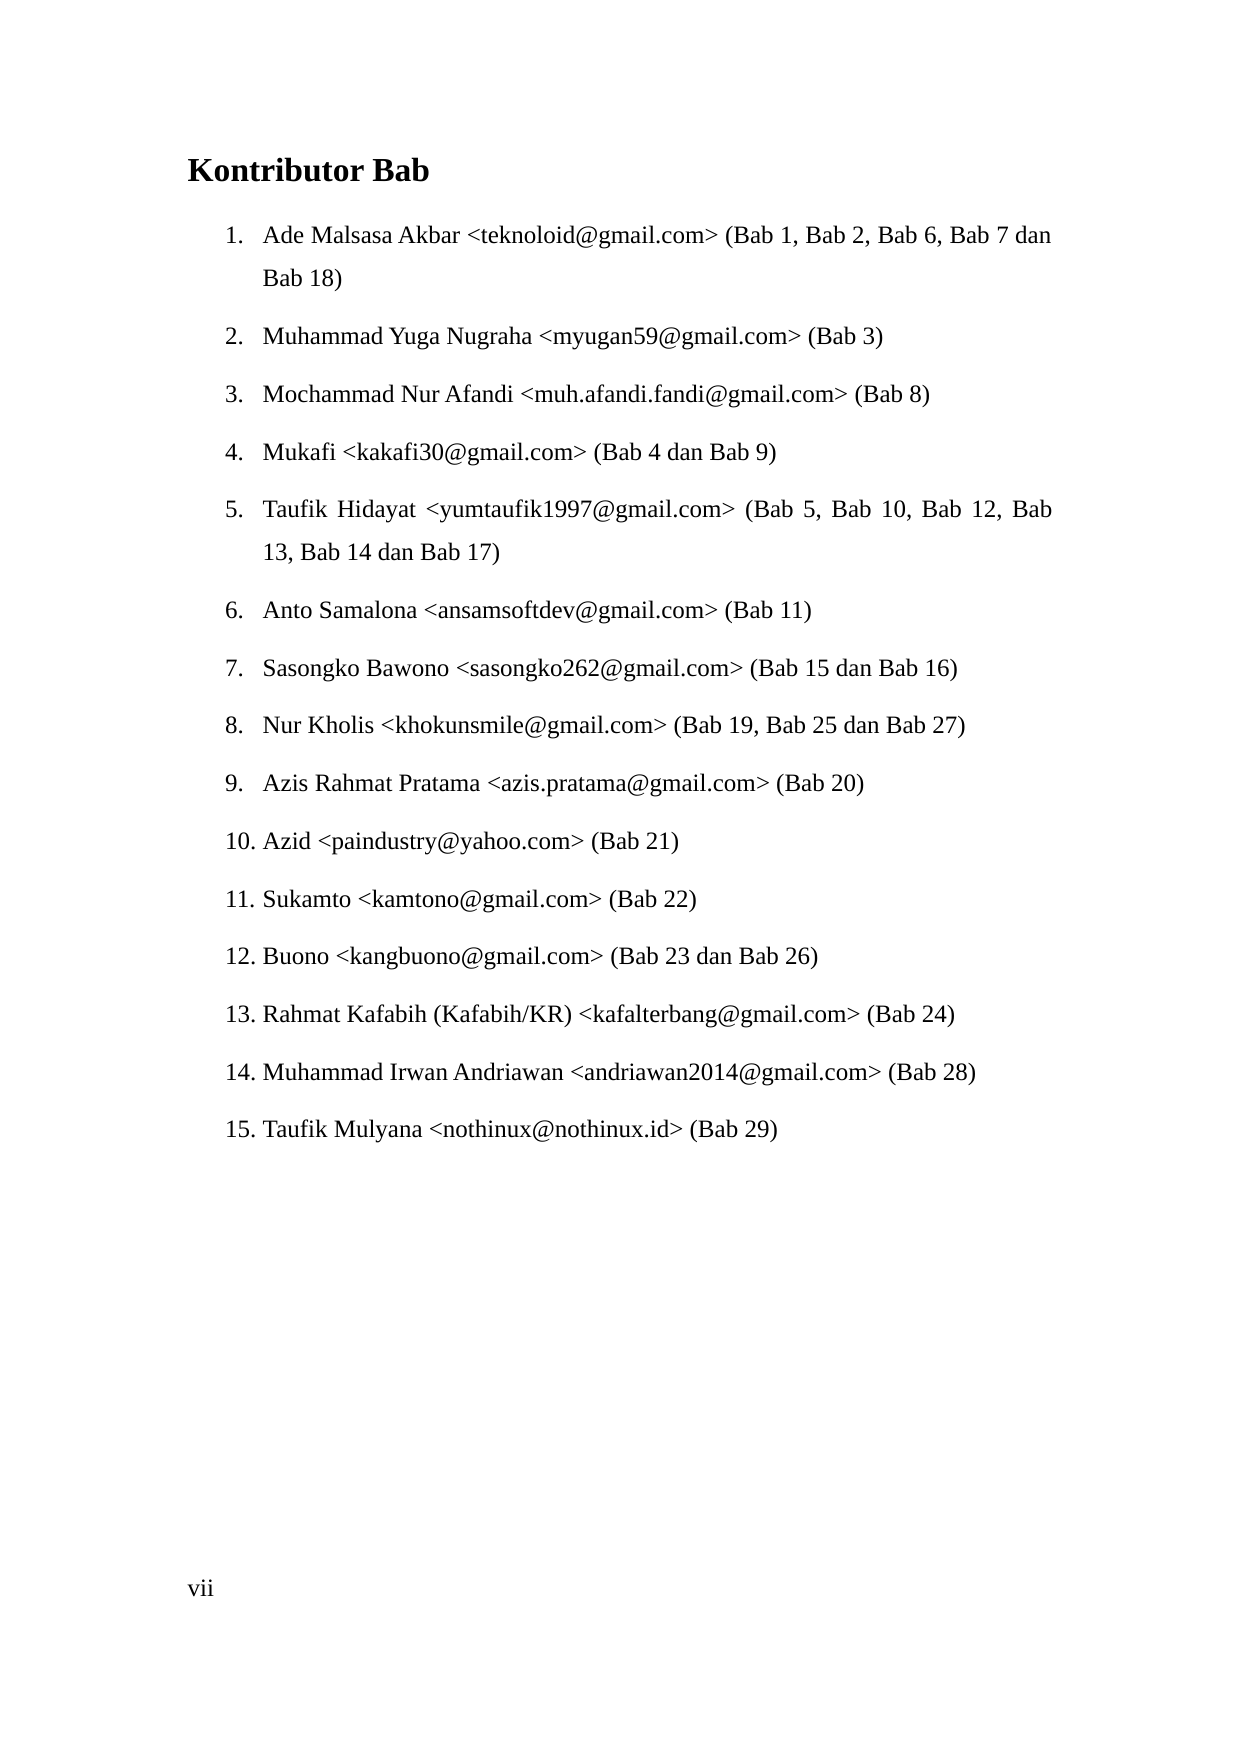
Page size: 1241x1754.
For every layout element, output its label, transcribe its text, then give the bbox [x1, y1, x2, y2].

list Taufik Hidayat <yumtaufik1997@gmail.com> (Bab 5, Bab 10, Bab 12, Bab 13, Bab 14 dan Bab 17) [225, 494, 1053, 566]
list Azis Rahmat Pratama <azis.pratama@gmail.com> (Bab 20) [225, 768, 1053, 797]
list Sukamto <kamtono@gmail.com> (Bab 22) [225, 884, 1053, 912]
list Mochammad Nur Afandi <muh.afandi.fandi@gmail.com> (Bab 8) [225, 379, 1053, 408]
list Buono <kangbuono@gmail.com> (Bab 23 dan Bab 26) [225, 941, 1053, 970]
list Muhammad Irwan Andriawan <andriawan2014@gmail.com> (Bab 28) [225, 1057, 1053, 1086]
list Taufik Mulyana <nothinux@nothinux.id> (Bab 29) [225, 1114, 1053, 1143]
list Mukafi <kakafi30@gmail.com> (Bab 4 dan Bab 9) [225, 437, 1053, 465]
subtitle Kontributor Bab [187, 150, 1053, 189]
list Ade Malsasa Akbar <teknoloid@gmail.com> (Bab 1, Bab 2, Bab 6, Bab 7 dan Bab 18) [225, 220, 1053, 292]
list Muhammad Yuga Nugraha <myugan59@gmail.com> (Bab 3) [225, 321, 1053, 350]
list Rahmat Kafabih (Kafabih/KR) <kafalterbang@gmail.com> (Bab 24) [225, 999, 1053, 1028]
list Anto Samalona <ansamsoftdev@gmail.com> (Bab 11) [225, 595, 1053, 624]
list Azid <paindustry@yahoo.com> (Bab 21) [225, 826, 1053, 855]
list Nur Kholis <khokunsmile@gmail.com> (Bab 19, Bab 25 dan Bab 27) [225, 711, 1053, 739]
list Sasongko Bawono <sasongko262@gmail.com> (Bab 15 dan Bab 16) [225, 653, 1053, 682]
